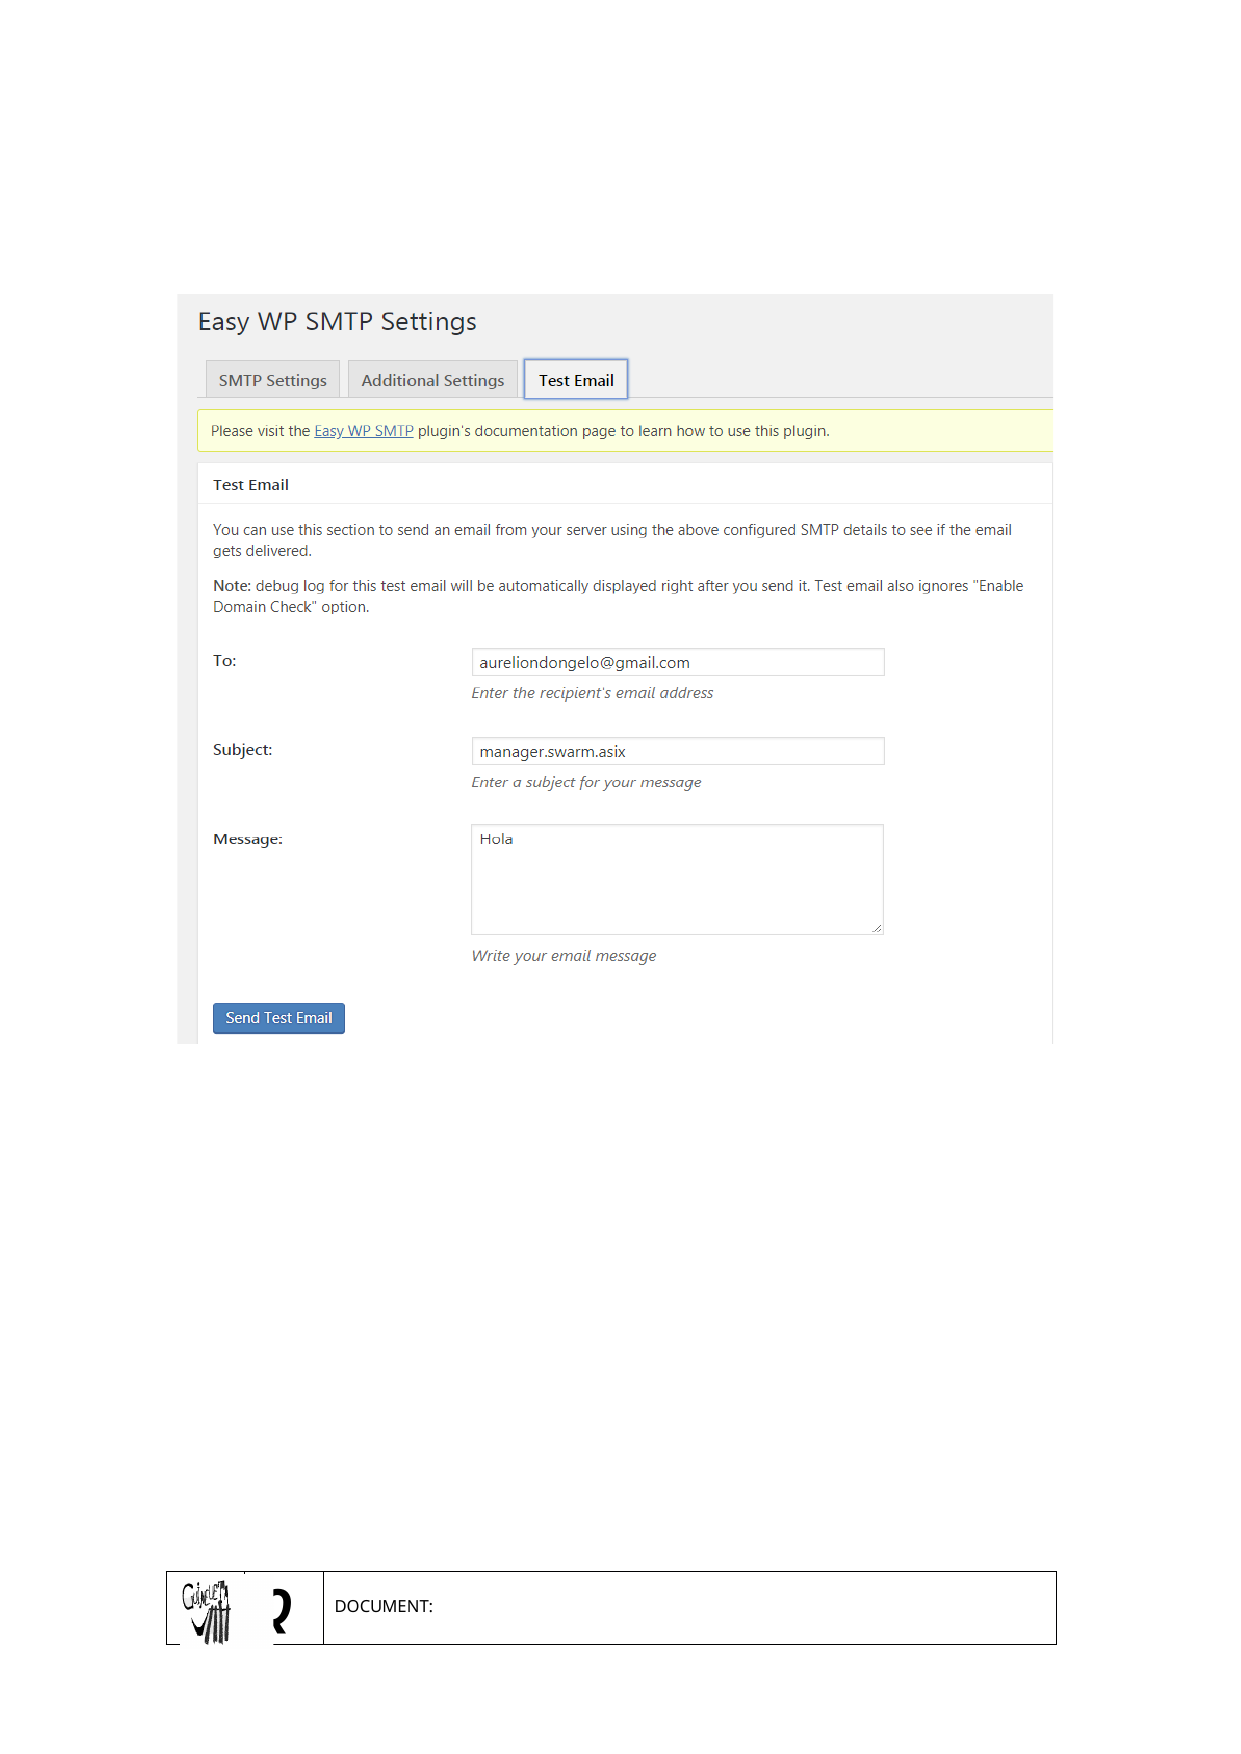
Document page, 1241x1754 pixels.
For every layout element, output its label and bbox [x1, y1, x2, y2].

picture [180, 1574, 274, 1649]
picture [177, 294, 1054, 1044]
